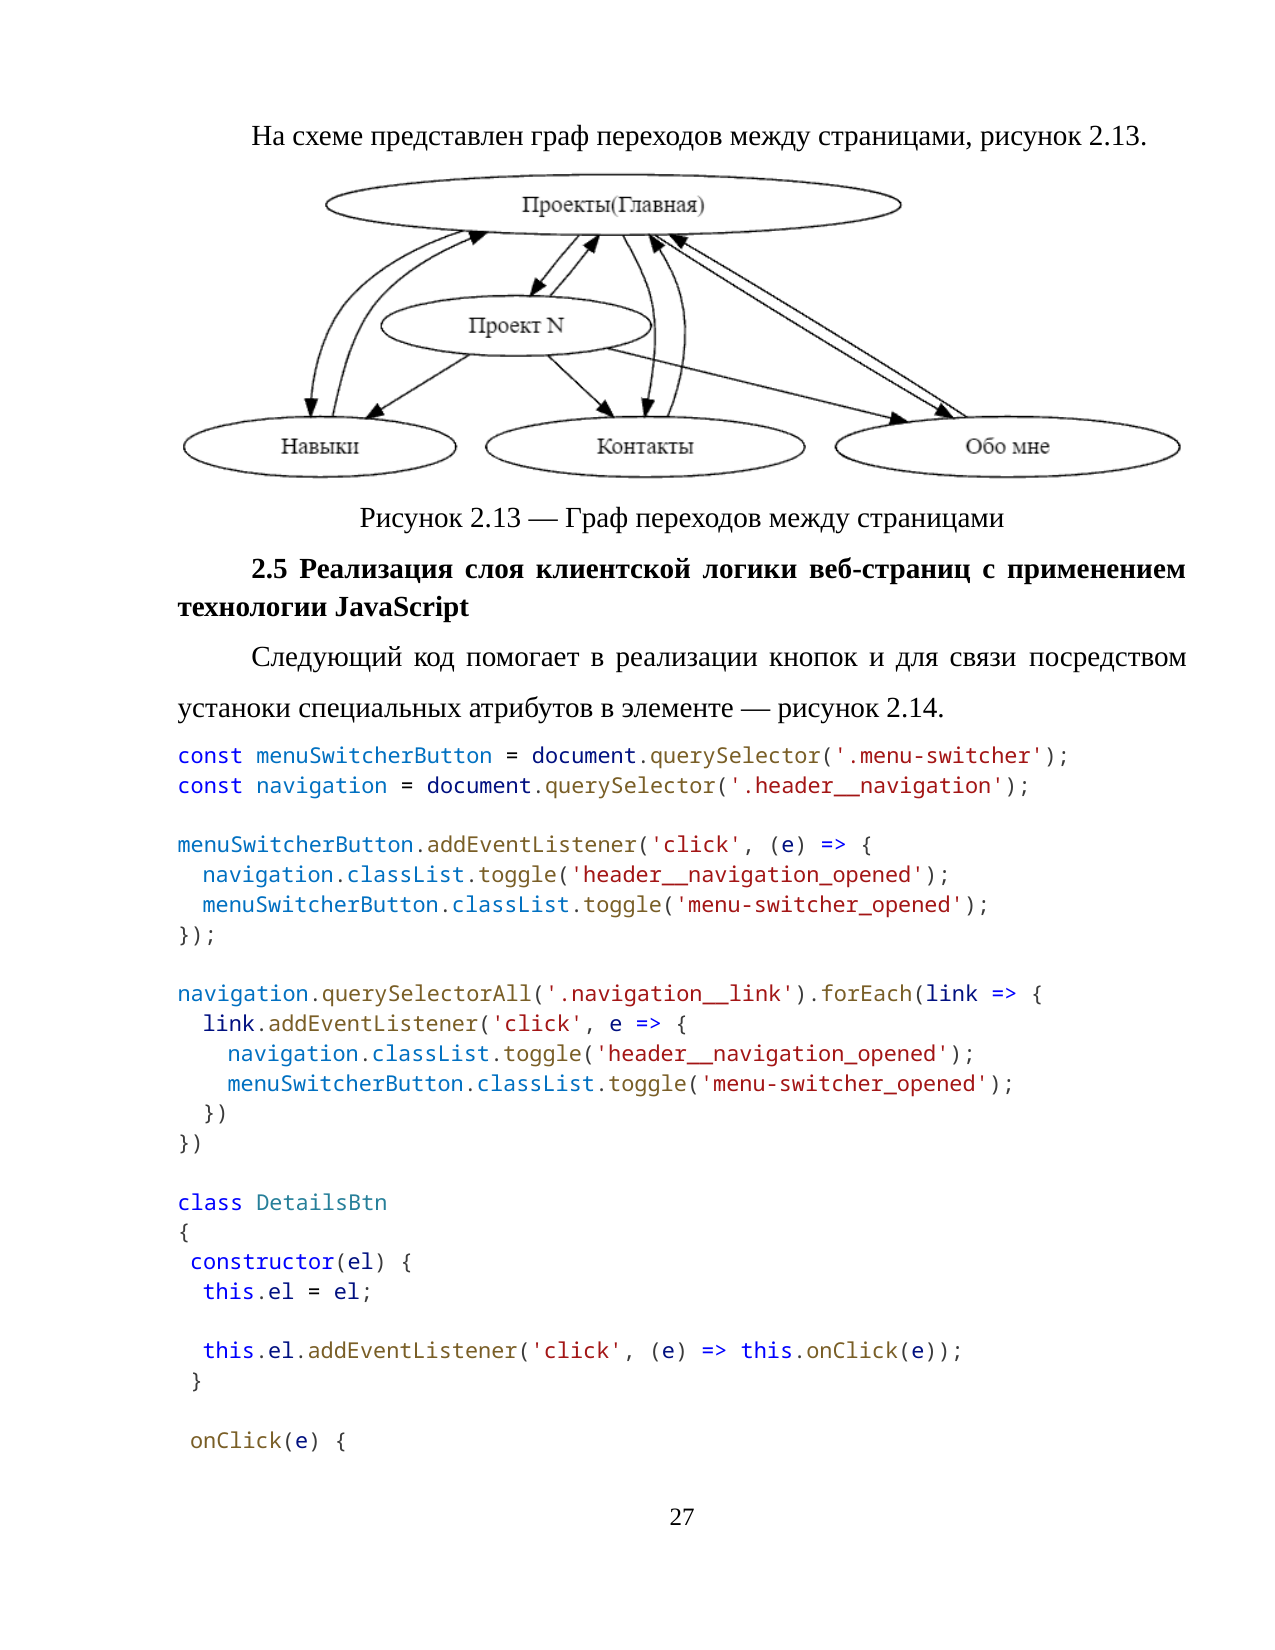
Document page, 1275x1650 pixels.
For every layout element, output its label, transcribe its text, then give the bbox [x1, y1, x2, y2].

text menuSwitcherButton.addEventListener('click', (e) => { [177, 829, 1186, 859]
title 2.5 Реализация слоя клиентской логики веб-страниц с применением технологии JavaScript [177, 551, 1186, 623]
text Рисунок 2.13 — Граф переходов между страницами [177, 501, 1186, 534]
text navigation.querySelectorAll('.navigation__link').forEach(link => { [177, 978, 1186, 1008]
text } [177, 1365, 1186, 1395]
text }); [177, 919, 1186, 948]
text { [177, 1216, 1186, 1246]
text На схеме представлен граф переходов между страницами, рисунок 2.13. [177, 118, 1186, 152]
text this.el.addEventListener('click', (e) => this.onClick(e)); [177, 1335, 1186, 1365]
text const navigation = document.querySelector('.header__navigation'); [177, 770, 1186, 799]
text Следующий код помогает в реализации кнопок и для связи посредством устаноки специальных атрибутов в элементе — рисунок 2.14. [177, 639, 1186, 723]
text navigation.classList.toggle('header__navigation_opened'); [177, 859, 1186, 889]
text }) [177, 1097, 1186, 1127]
text navigation.classList.toggle('header__navigation_opened'); [177, 1038, 1186, 1067]
text menuSwitcherButton.classList.toggle('menu-switcher_opened'); [177, 1067, 1186, 1097]
text const menuSwitcherButton = document.querySelector('.menu-switcher'); [177, 740, 1186, 770]
text constructor(el) { [177, 1246, 1186, 1276]
picture [177, 168, 1187, 484]
text this.el = el; [177, 1276, 1186, 1306]
text link.addEventListener('click', e => { [177, 1008, 1186, 1038]
text onClick(e) { [177, 1425, 1186, 1454]
text class DetailsBtn [177, 1187, 1186, 1216]
text menuSwitcherButton.classList.toggle('menu-switcher_opened'); [177, 889, 1186, 919]
text }) [177, 1127, 1186, 1157]
